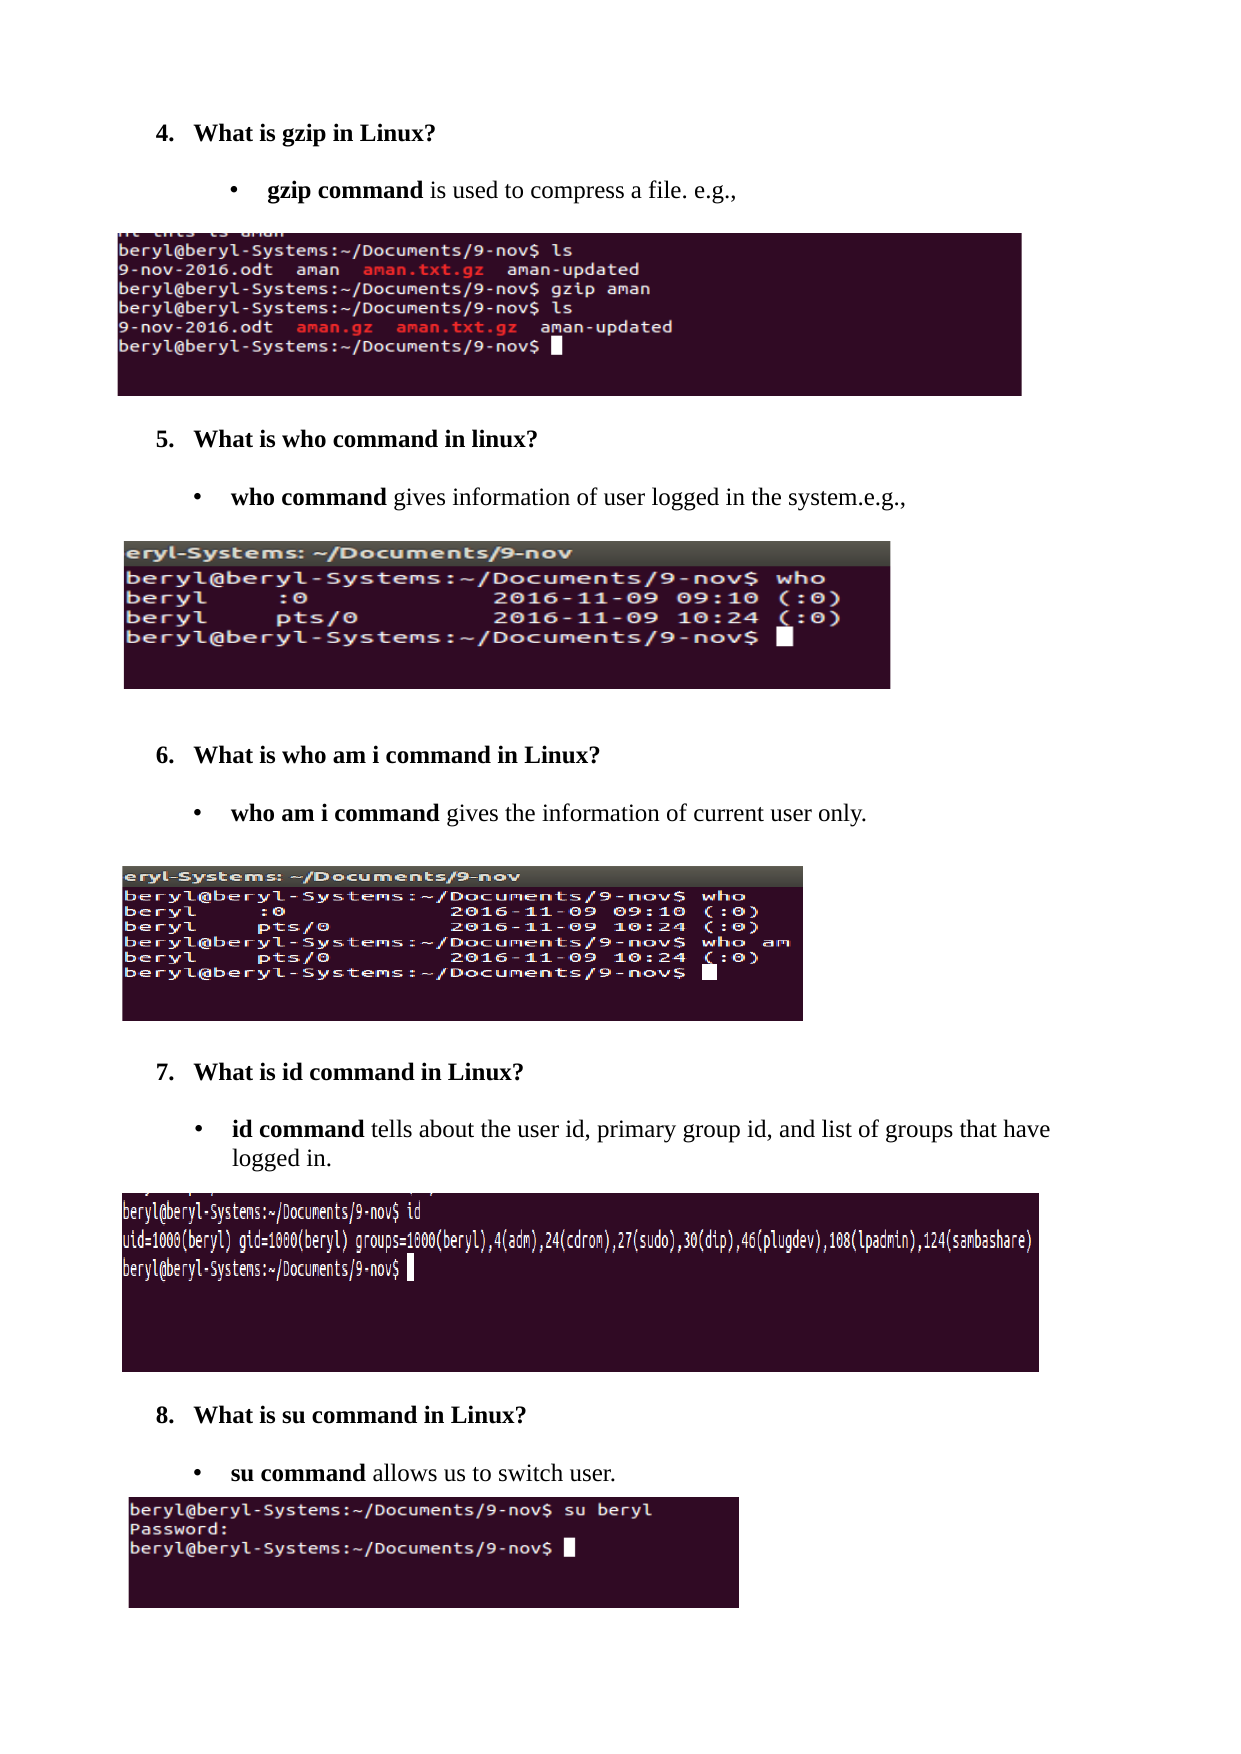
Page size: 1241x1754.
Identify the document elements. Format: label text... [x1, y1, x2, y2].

list What is id command in Linux? [156, 1057, 1122, 1086]
list gzip command is used to compress a file. e.g., [229, 176, 1122, 204]
list id command tells about the user id, primary group id, and list of groups that have logged in. [194, 1114, 1122, 1172]
picture [117, 302, 284, 396]
list What is who command in linux? [156, 424, 1122, 453]
list What is su command in Linux? [156, 1400, 1122, 1429]
list who command gives information of user logged in the system.e.g., [193, 482, 1122, 511]
picture [128, 1497, 196, 1597]
list What is who am i command in Linux? [156, 741, 1122, 769]
list su command allows us to switch user. [193, 1458, 1122, 1486]
picture [122, 1193, 1039, 1267]
list What is gzip in Linux? [156, 118, 1122, 147]
list who am i command gives the information of current user only. [193, 798, 1122, 827]
